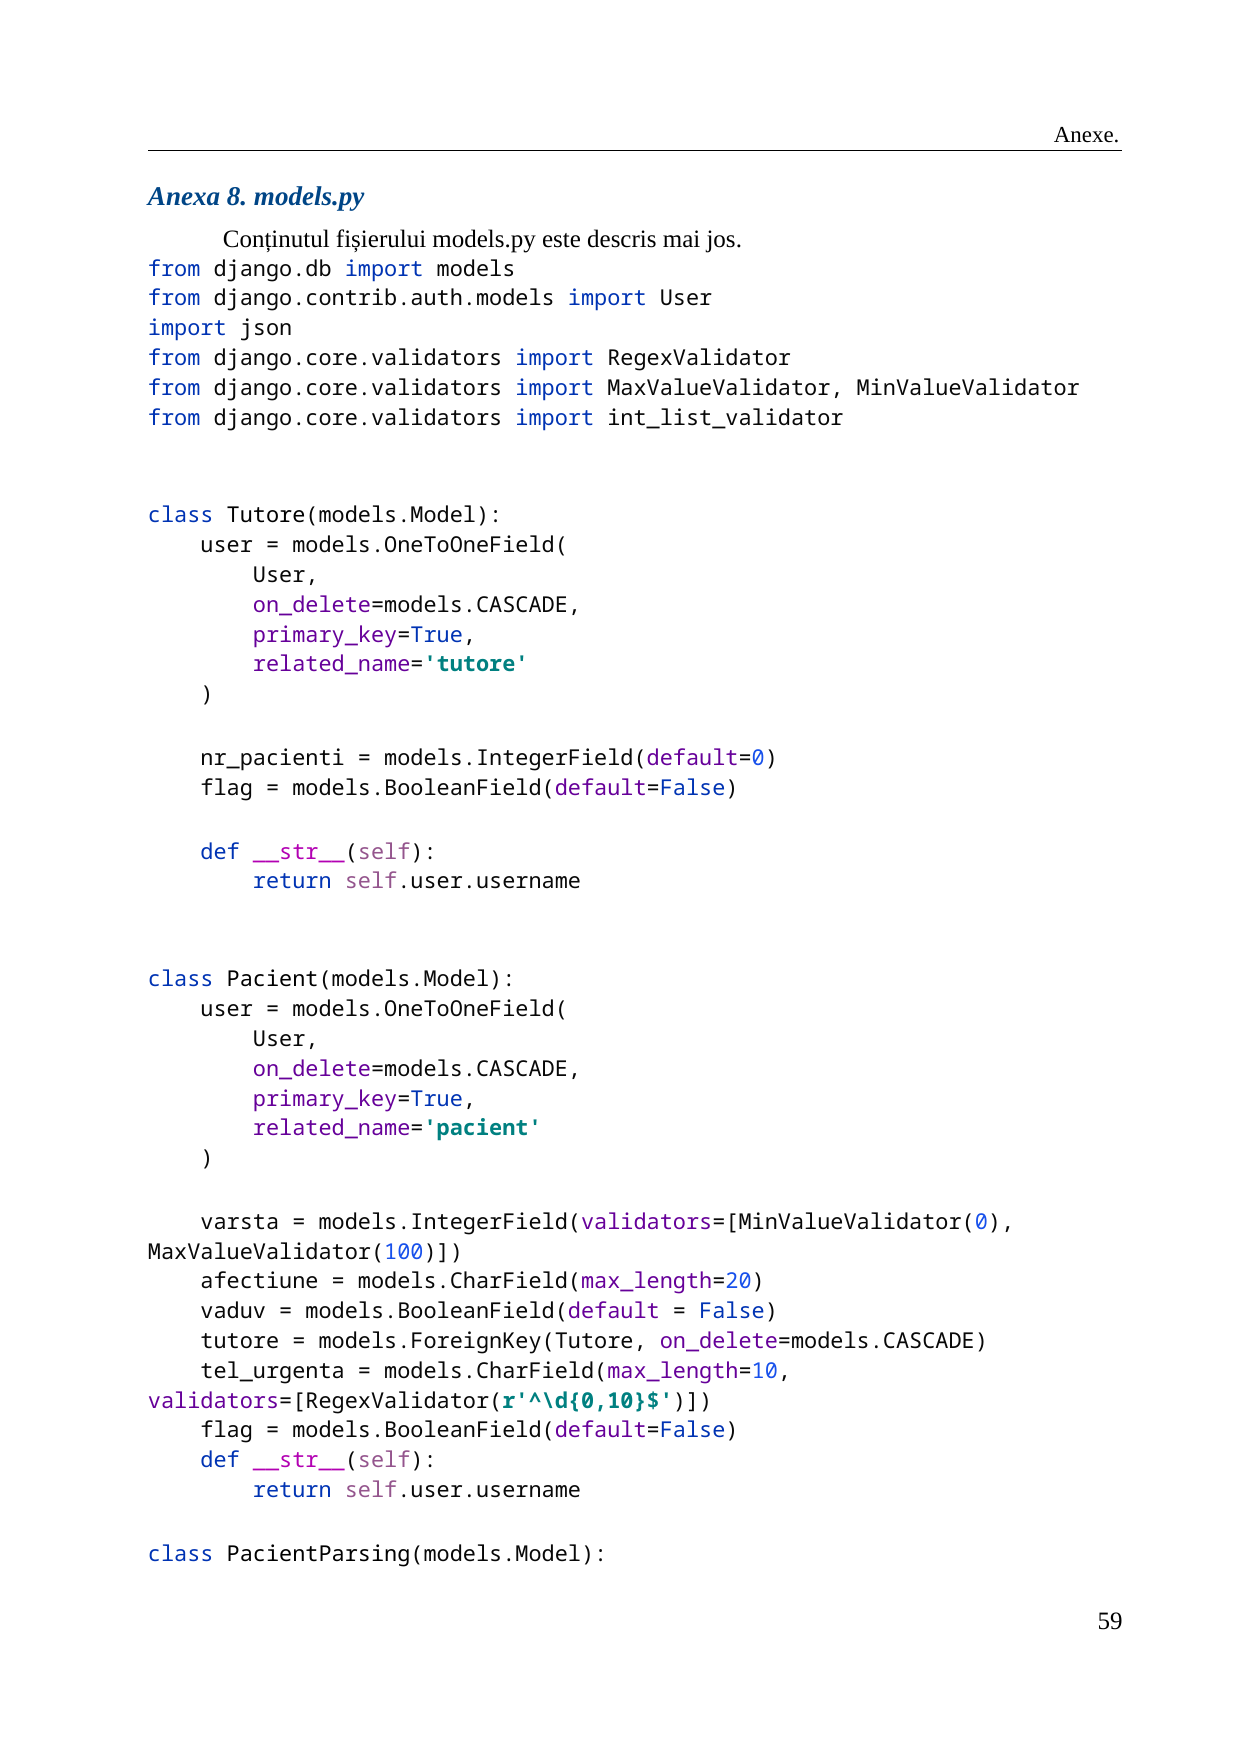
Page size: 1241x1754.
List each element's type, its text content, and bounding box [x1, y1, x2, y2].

text Conținutul fișierului models.py este descris mai jos. [148, 224, 1122, 252]
subtitle models.py [148, 180, 1122, 211]
text from django.db import models from django.contrib.auth.models import User import json from django.core.validators import RegexValidator from django.core.validators import MaxValueValidator, MinValueValidator from django.core.validators import int_list_validator class Tutore(models.Model): user = models.OneToOneField( User, on_delete=models.CASCADE, primary_key=True, related_name='tutore' ) nr_pacienti = models.IntegerField(default=0) flag = models.BooleanField(default=False) def __str__(self): return self.user.username class Pacient(models.Model): user = models.OneToOneField( User, on_delete=models.CASCADE, primary_key=True, related_name='pacient' ) varsta = models.IntegerField(validators=[MinValueValidator(0), MaxValueValidator(100)]) afectiune = models.CharField(max_length=20) vaduv = models.BooleanField(default = False) tutore = models.ForeignKey(Tutore, on_delete=models.CASCADE) tel_urgenta = models.CharField(max_length=10, validators=[RegexValidator(r'^\d{0,10}$')]) flag = models.BooleanField(default=False) def __str__(self): return self.user.username class PacientParsing(models.Model): [148, 252, 1122, 1568]
